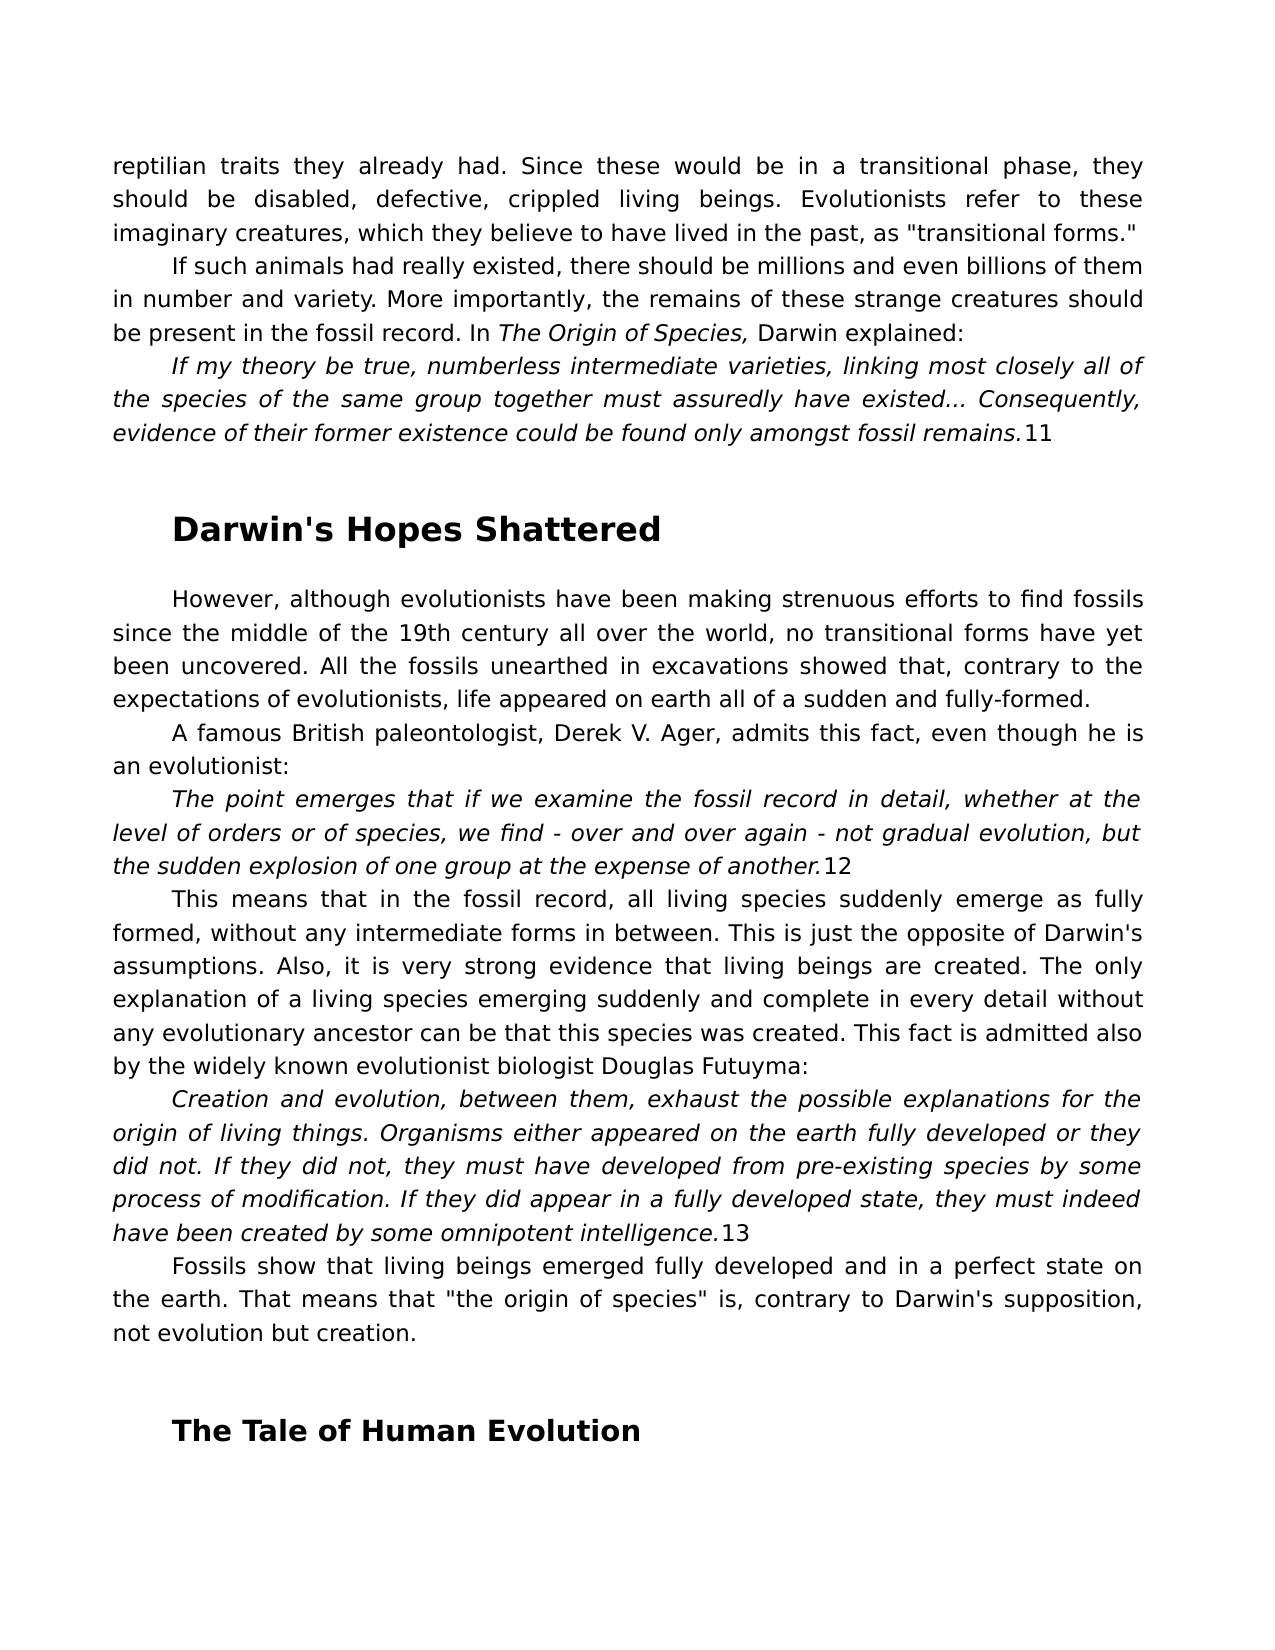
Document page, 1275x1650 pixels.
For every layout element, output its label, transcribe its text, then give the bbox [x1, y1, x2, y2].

text The Tale of Human Evolution [112, 1414, 1145, 1448]
text Creation and evolution, between them, exhaust the possible explanations for the origin of living things. Organisms either appeared on the earth fully developed or they did not. If they did not, they must have developed from pre-existing species by some process of modification. If they did appear in a fully developed state, they must indeed have been created by some omnipotent intelligence.13 [112, 1081, 1145, 1248]
text A famous British paleontologist, Derek V. Ager, admits this fact, even though he is an evolutionist: [112, 714, 1145, 781]
text Darwin's Hopes Shattered [112, 514, 1145, 548]
text If my theory be true, numberless intermediate varieties, linking most closely all of the species of the same group together must assuredly have existed... Consequently, evidence of their former existence could be found only amongst fossil remains.11 [112, 348, 1145, 448]
text The point emerges that if we examine the fossil record in detail, whether at the level of orders or of species, we find - over and over again - not gradual evolution, but the sudden explosion of one group at the expense of another.12 [112, 781, 1145, 881]
text This means that in the fossil record, all living species suddenly emerge as fully formed, without any intermediate forms in between. This is just the opposite of Darwin's assumptions. Also, it is very strong evidence that living beings are created. The only explanation of a living species emerging suddenly and complete in every detail without any evolutionary ancestor can be that this species was created. This fact is admitted also by the widely known evolutionist biologist Douglas Futuyma: [112, 881, 1145, 1081]
text However, although evolutionists have been making strenuous efforts to find fossils since the middle of the 19th century all over the world, no transitional forms have yet been uncovered. All the fossils unearthed in excavations showed that, contrary to the expectations of evolutionists, life appeared on earth all of a sudden and fully-formed. [112, 581, 1145, 714]
text If such animals had really existed, there should be millions and even billions of them in number and variety. More importantly, the remains of these strange creatures should be present in the fossil record. In The Origin of Species, Darwin explained: [112, 248, 1145, 348]
text Fossils show that living beings emerged fully developed and in a perfect state on the earth. That means that "the origin of species" is, contrary to Darwin's supposition, not evolution but creation. [112, 1248, 1145, 1348]
text reptilian traits they already had. Since these would be in a transitional phase, they should be disabled, defective, crippled living beings. Evolutionists refer to these imaginary creatures, which they believe to have lived in the past, as "transitional forms." [112, 148, 1145, 248]
